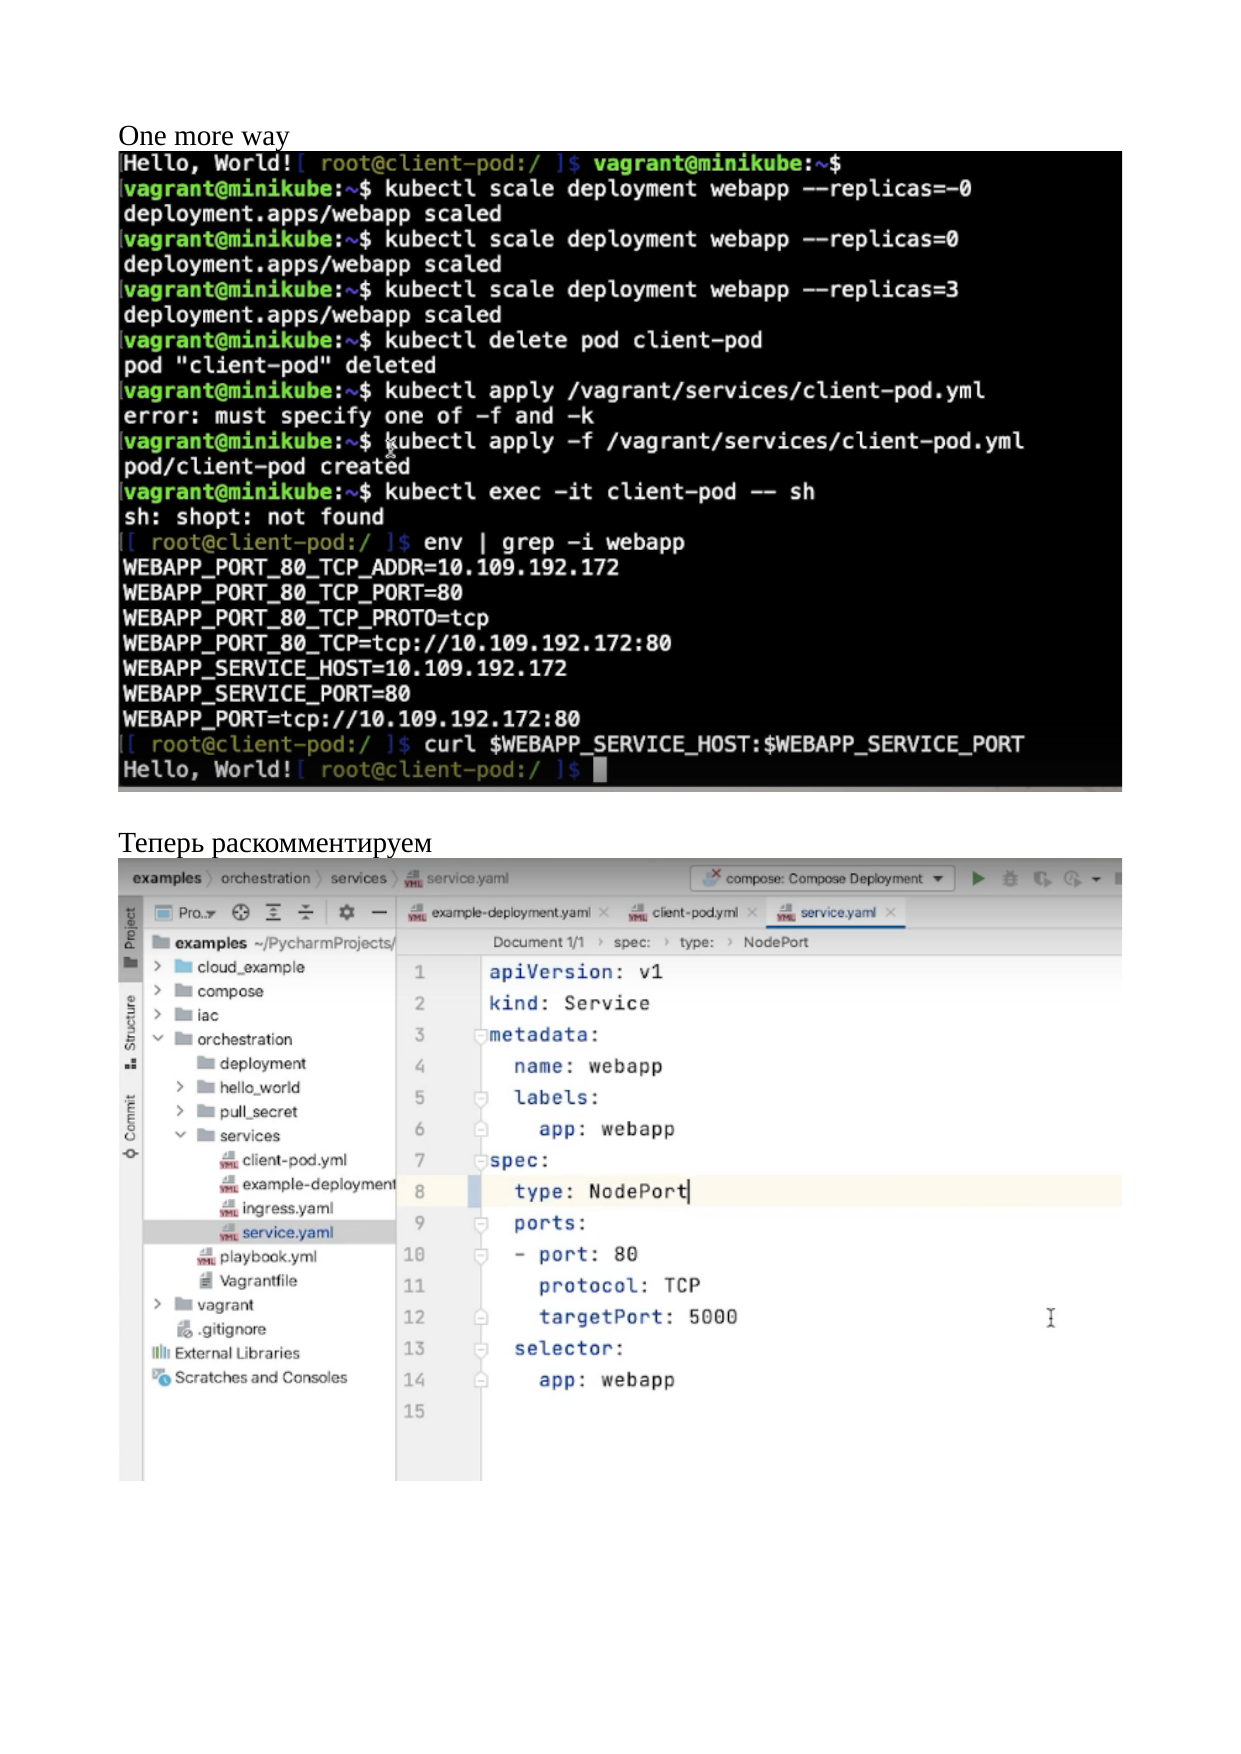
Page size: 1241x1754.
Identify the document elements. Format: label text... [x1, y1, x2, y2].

picture [118, 151, 1123, 792]
text One more way [118, 118, 1122, 151]
text Теперь раскомментируем [118, 825, 1122, 858]
picture [118, 858, 1123, 1481]
